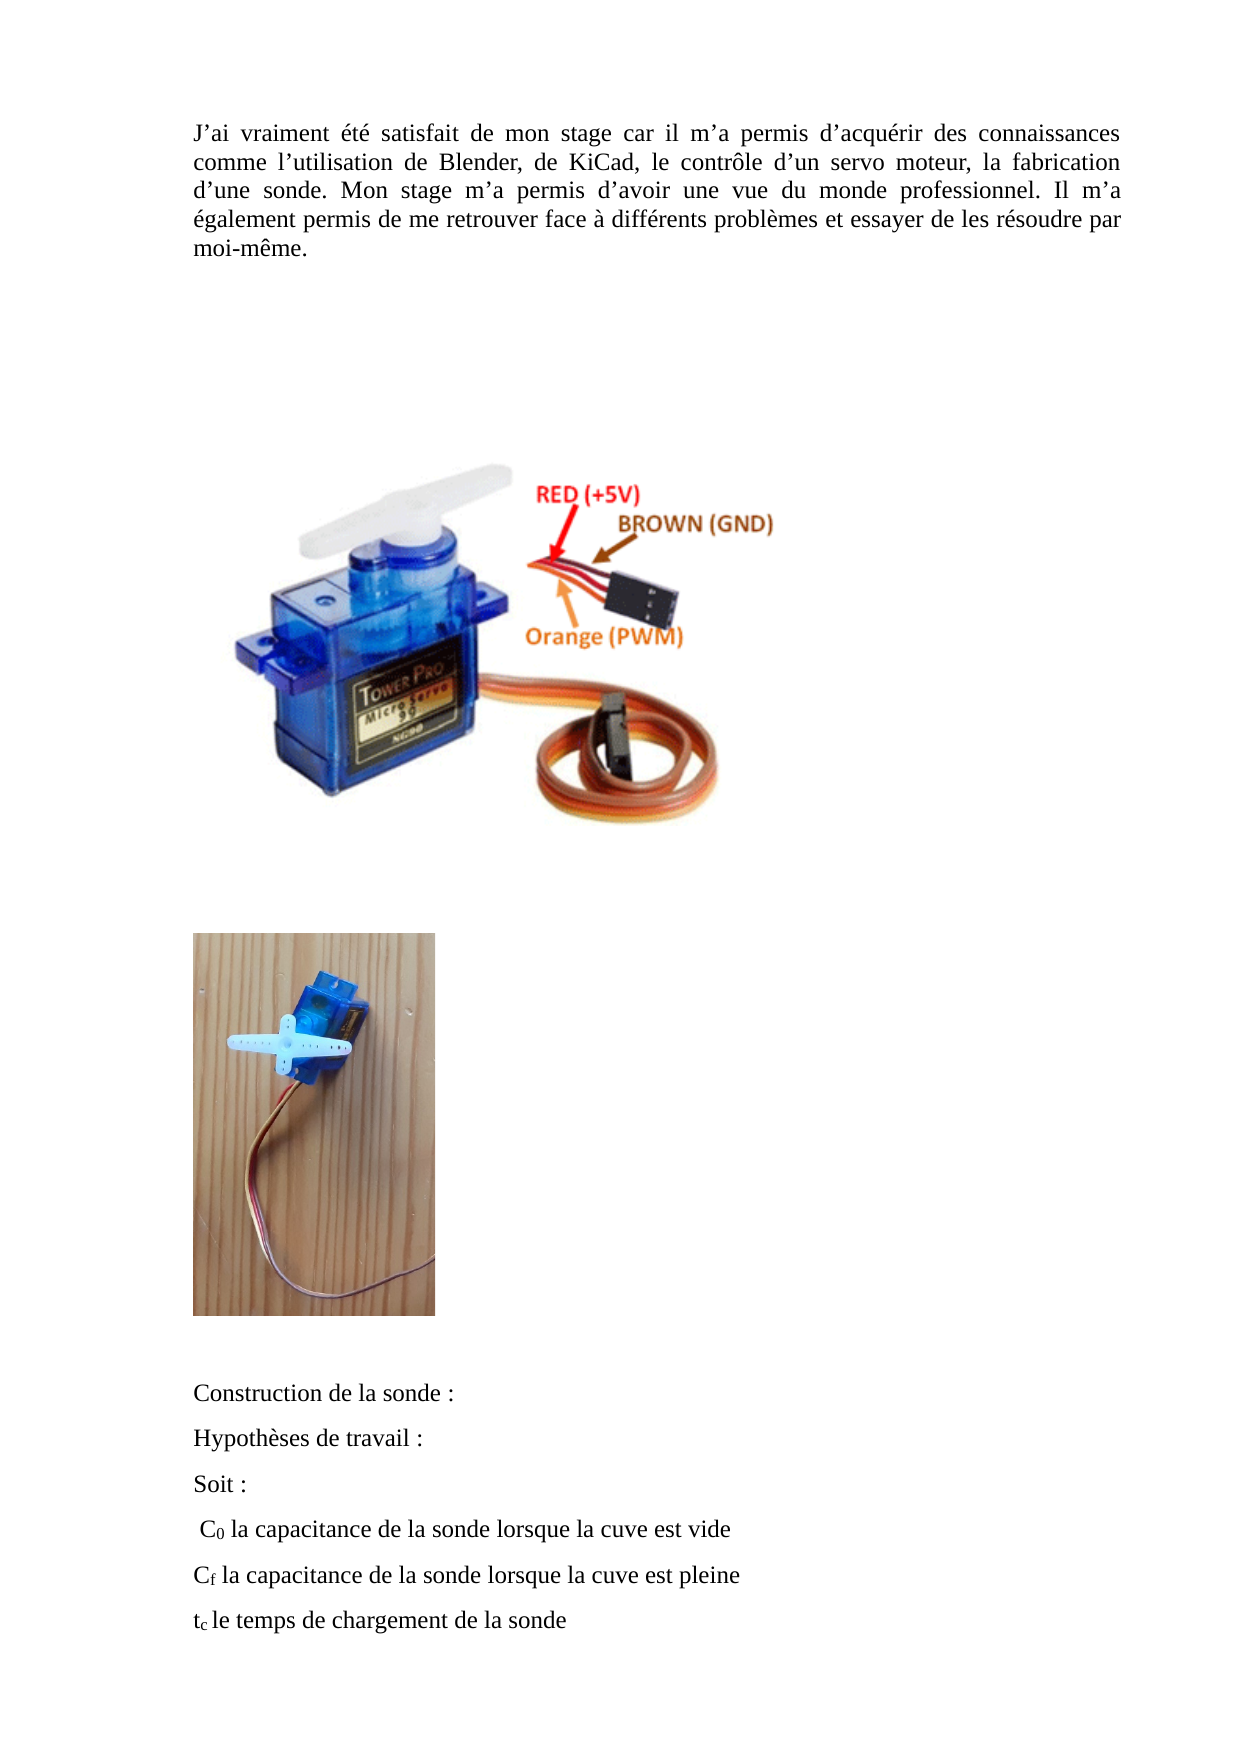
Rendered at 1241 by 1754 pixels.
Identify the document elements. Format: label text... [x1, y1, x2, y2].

list Construction de la sonde : [193, 1378, 1122, 1407]
list Cf la capacitance de la sonde lorsque la cuve est pleine [193, 1560, 1122, 1588]
list tc le temps de chargement de la sonde [193, 1605, 1122, 1634]
picture [193, 414, 781, 826]
picture [193, 933, 436, 1316]
list J’ai vraiment été satisfait de mon stage car il m’a permis d’acquérir des connaissances comme l’utilisation de Blender, de KiCad, le contrôle d’un servo moteur, la fabrication d’une sonde. Mon stage m’a permis d’avoir une vue du monde professionnel. Il m’a également permis de me retrouver face à différents problèmes et essayer de les résoudre par moi-même. [193, 118, 1122, 262]
list C0 la capacitance de la sonde lorsque la cuve est vide [193, 1514, 1122, 1543]
list Soit : [193, 1469, 1122, 1498]
list Hypothèses de travail : [193, 1423, 1122, 1452]
